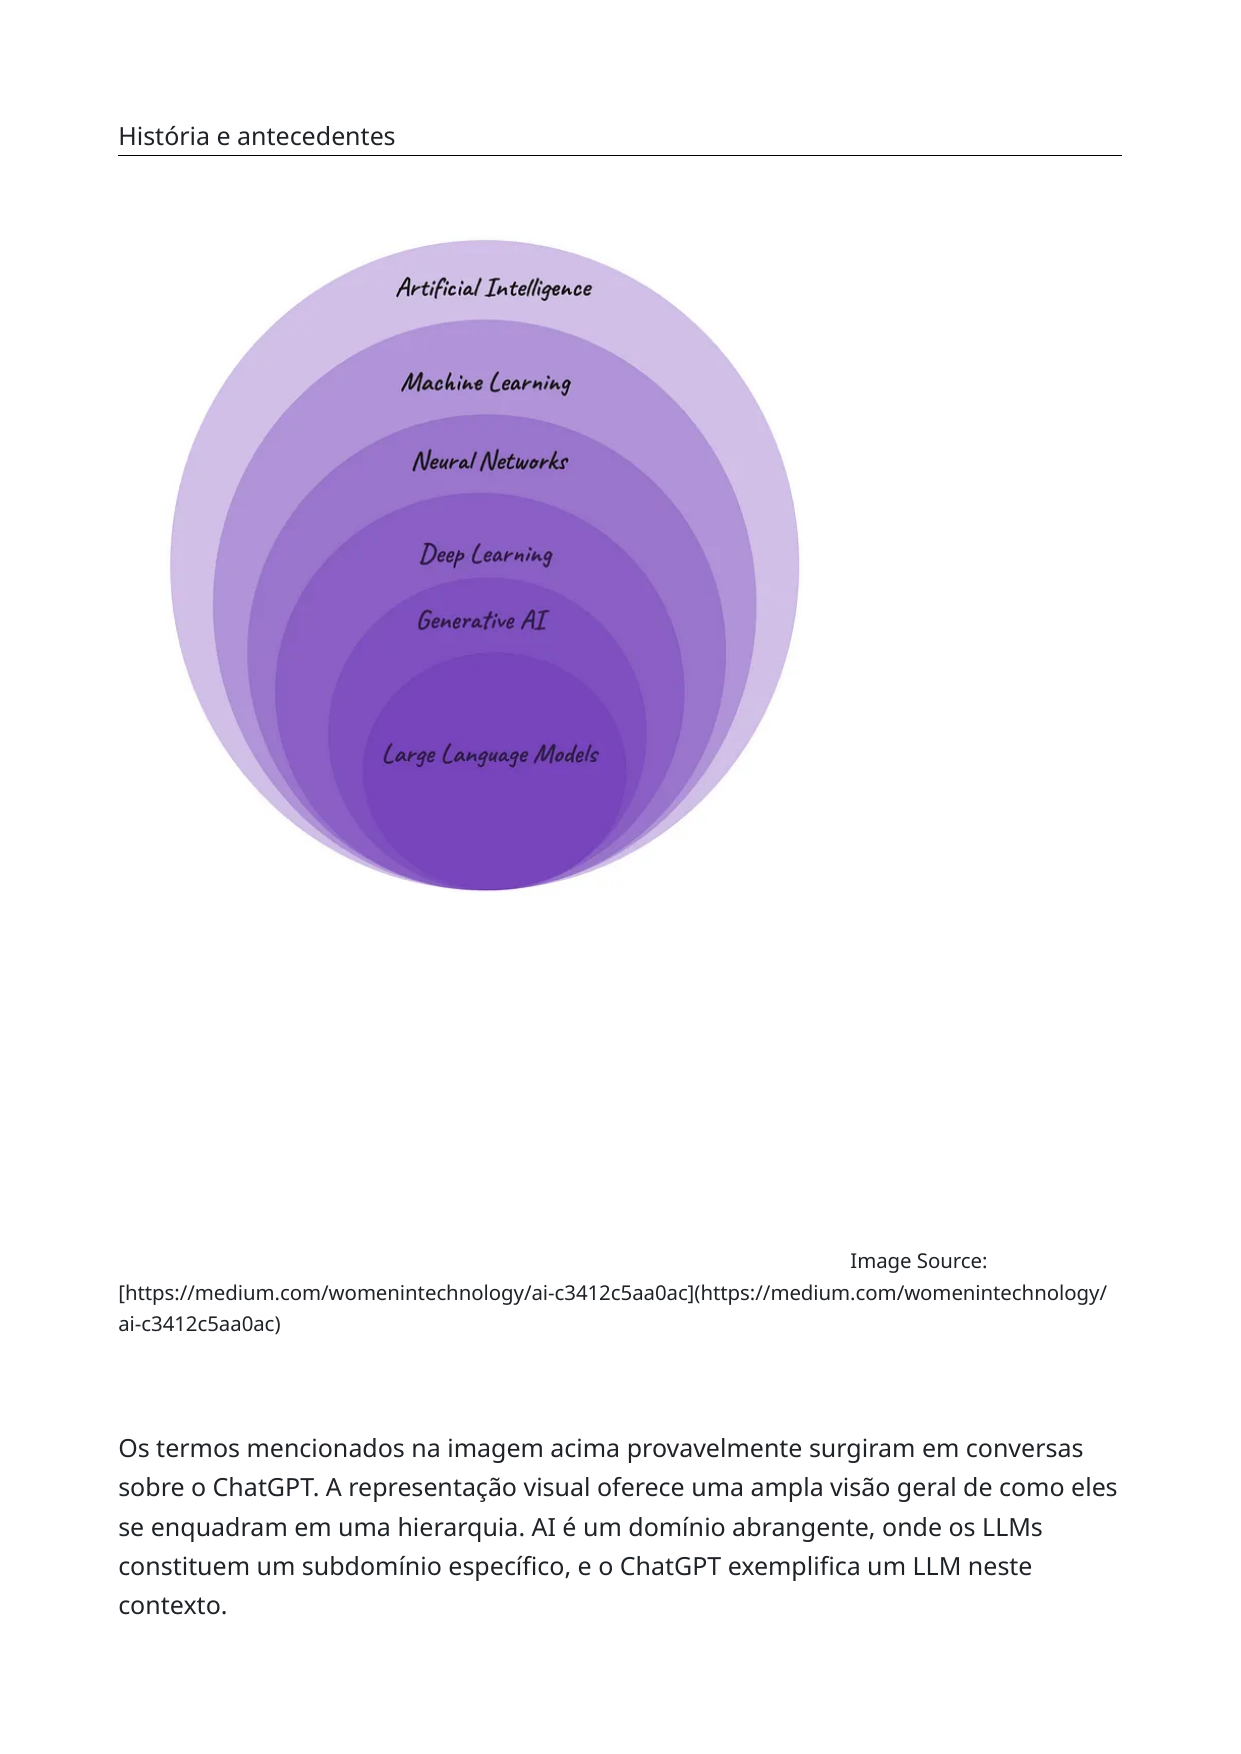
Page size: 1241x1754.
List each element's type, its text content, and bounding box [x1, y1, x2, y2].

text Image Source: [https://medium.com/womenintechnology/ai-c3412c5aa0ac](https://medium.com/womenintechnology/ai-c3412c5aa0ac) [118, 189, 1122, 1338]
picture [118, 188, 851, 941]
subtitle História e antecedentes [118, 118, 1122, 155]
text Os termos mencionados na imagem acima provavelmente surgiram em conversas sobre o ChatGPT. A representação visual oferece uma ampla visão geral de como eles se enquadram em uma hierarquia. AI é um domínio abrangente, onde os LLMs constituem um subdomínio específico, e o ChatGPT exemplifica um LLM neste contexto. [118, 1431, 1122, 1622]
